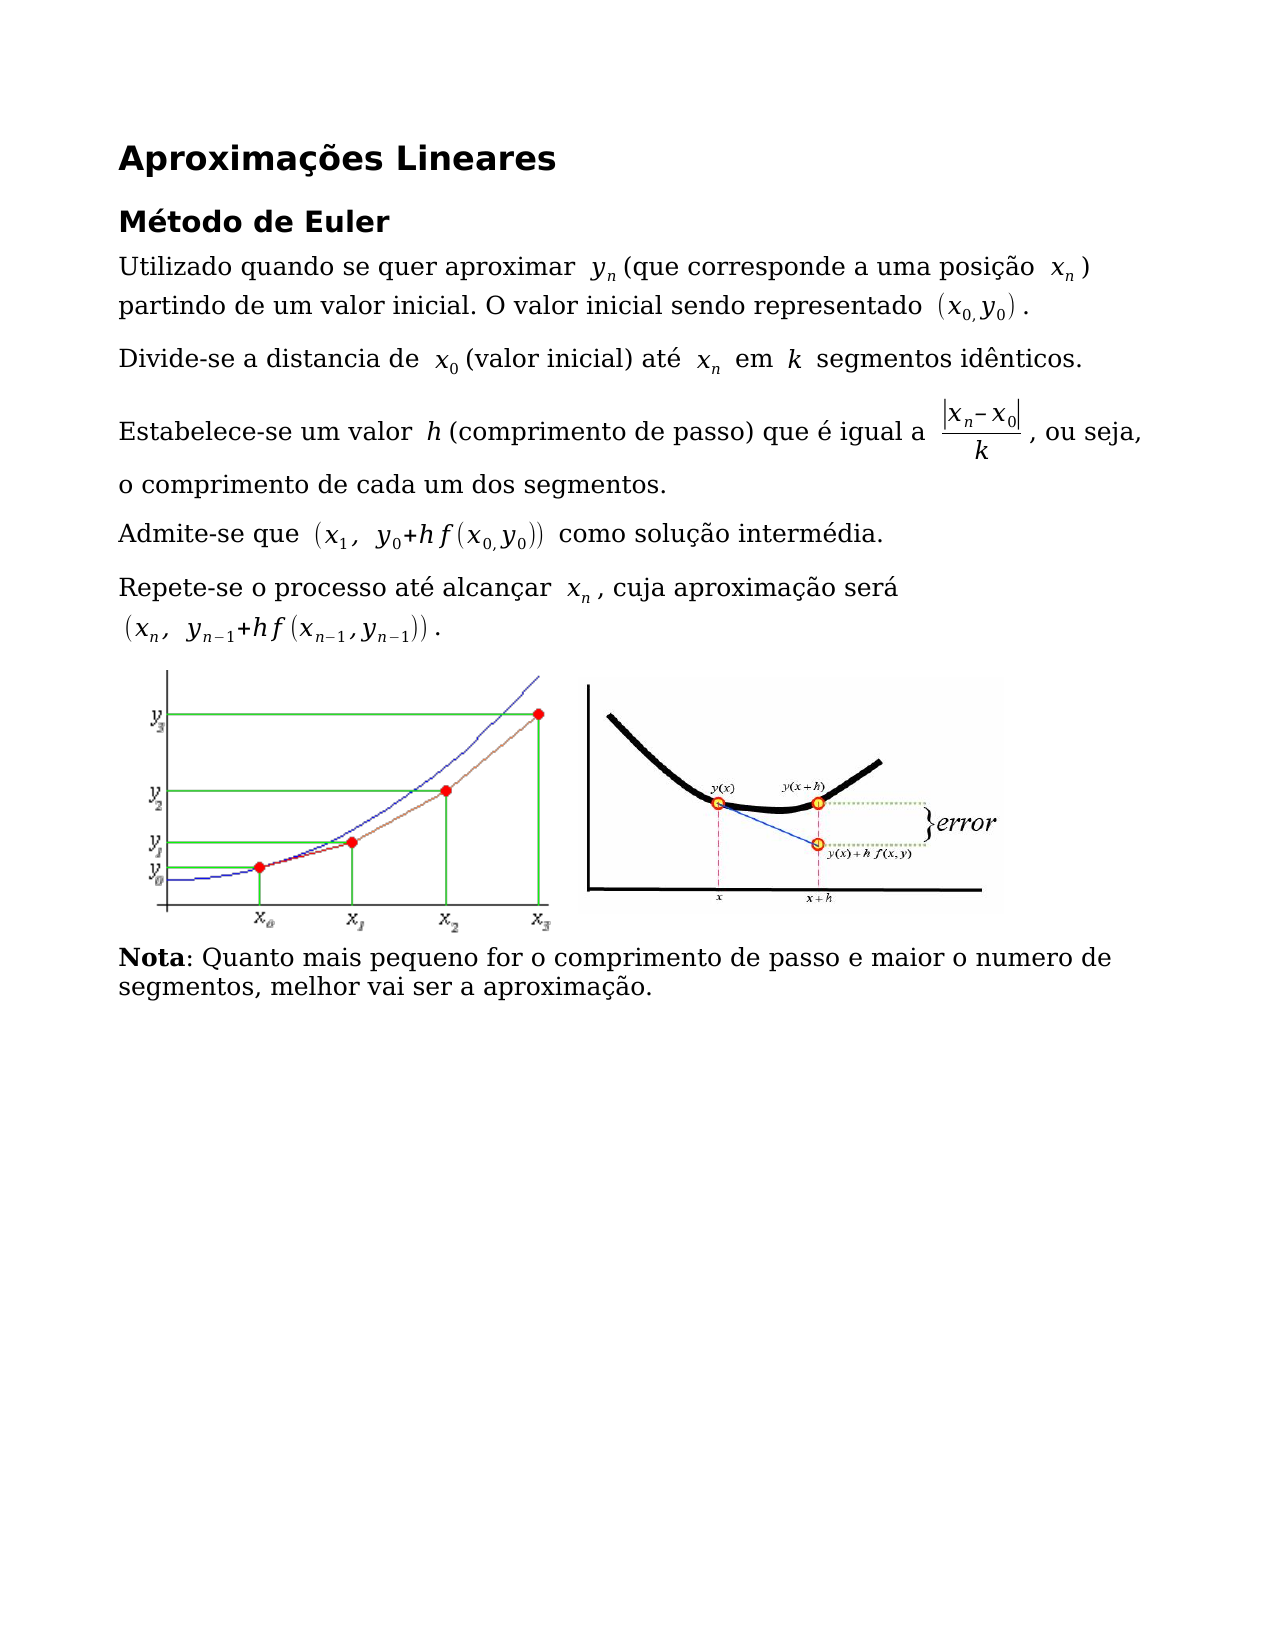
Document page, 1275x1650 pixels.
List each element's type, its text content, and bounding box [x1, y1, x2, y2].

subtitle Aproximações Lineares [118, 139, 1157, 178]
text Admite-se que como solução intermédia. [118, 520, 1157, 553]
picture [129, 670, 571, 942]
text Divide-se a distancia de (valor inicial) até em segmentos idênticos. [118, 344, 1157, 378]
text Repete-se o processo até alcançar , cuja aproximação será . [118, 573, 1157, 646]
text Estabelece-se um valor (comprimento de passo) que é igual a , ou seja, o comprimento de cada um dos segmentos. [118, 398, 1157, 499]
text Utilizado quando se quer aproximar (que corresponde a uma posição ) partindo de um valor inicial. O valor inicial sendo representado . [118, 252, 1157, 324]
subtitle Método de Euler [118, 205, 1157, 239]
picture [577, 677, 1004, 914]
text Nota: Quanto mais pequeno for o comprimento de passo e maior o numero de segmentos, melhor vai ser a aproximação. [118, 943, 1157, 1002]
